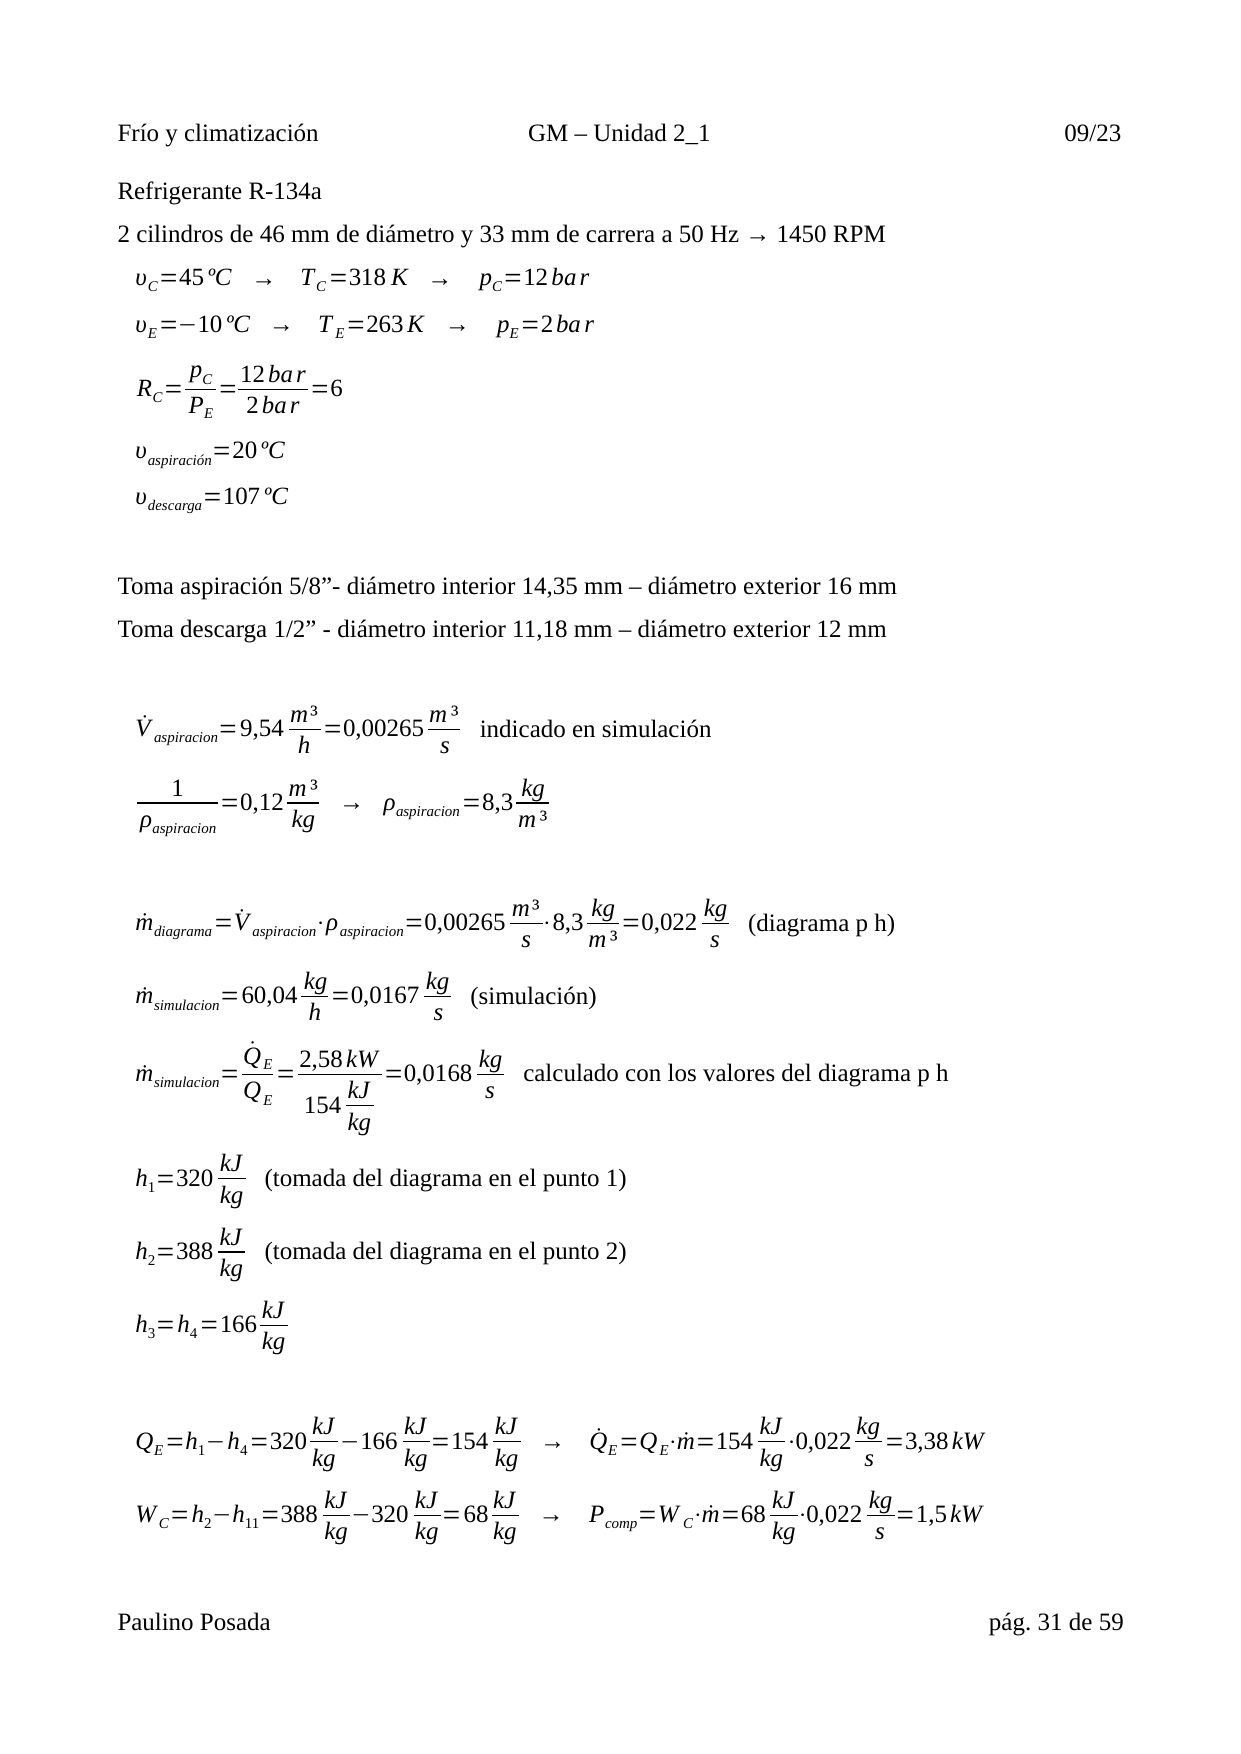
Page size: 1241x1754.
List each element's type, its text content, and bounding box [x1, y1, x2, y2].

text 2 cilindros de 46 mm de diámetro y 33 mm de carrera a 50 Hz → 1450 RPM [117, 219, 1123, 248]
text → → [117, 263, 1123, 295]
text (tomada del diagrama en el punto 1) [117, 1150, 1123, 1209]
text → [117, 1486, 1123, 1545]
text Toma descarga 1/2” - diámetro interior 11,18 mm – diámetro exterior 12 mm [117, 614, 1123, 643]
text → [117, 1413, 1123, 1472]
text → [117, 774, 1123, 837]
text (simulación) [117, 968, 1123, 1027]
text indicado en simulación [117, 701, 1123, 760]
text (tomada del diagrama en el punto 2) [117, 1223, 1123, 1282]
text → → [117, 309, 1123, 342]
text calculado con los valores del diagrama p h [117, 1041, 1123, 1136]
text (diagrama p h) [117, 894, 1123, 953]
text Toma aspiración 5/8”- diámetro interior 14,35 mm – diámetro exterior 16 mm [117, 571, 1123, 600]
text Refrigerante R-134a [117, 176, 1123, 205]
